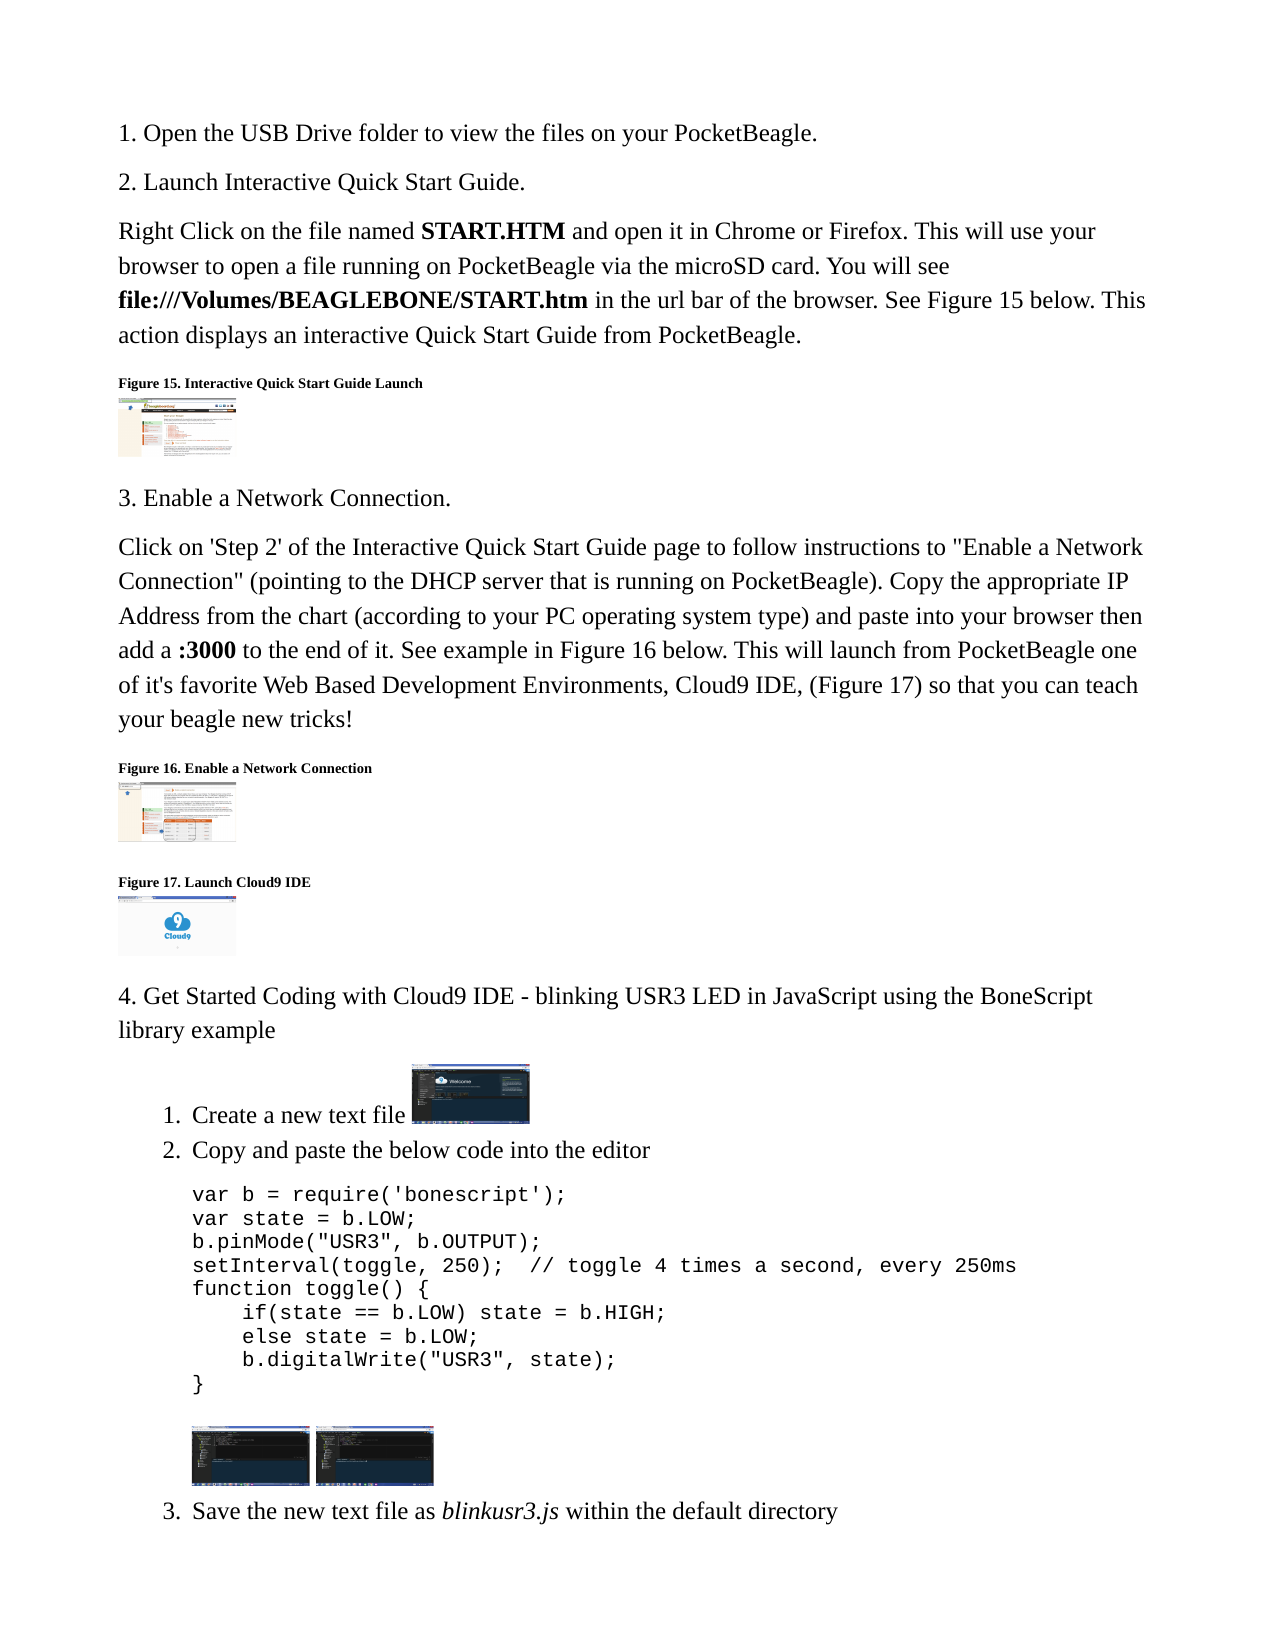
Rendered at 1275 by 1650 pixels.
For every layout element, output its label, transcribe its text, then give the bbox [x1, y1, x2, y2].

text Click on 'Step 2' of the Interactive Quick Start Guide page to follow instructions to "Enable a Network Connection" (pointing to the DHCP server that is running on PocketBeagle). Copy the appropriate IP Address from the chart (according to your PC operating system type) and paste into your browser then add a :3000 to the end of it. See example in Figure 16 below. This will launch from PocketBeagle one of it's favorite Web Based Development Environments, Cloud9 IDE, (Figure 17) so that you can teach your beagle new tricks! [118, 532, 1157, 733]
list b.digitalWrite("USR3", state); [162, 1349, 1157, 1373]
list var b = require('bonescript'); [162, 1184, 1157, 1207]
picture [191, 1426, 310, 1486]
list function toggle() { [162, 1278, 1157, 1302]
text 1. Open the USB Drive folder to view the files on your PocketBeagle. [118, 118, 1157, 147]
text 3. Enable a Network Connection. [118, 483, 1157, 511]
picture [118, 398, 237, 457]
list } [162, 1373, 1157, 1397]
picture [411, 1064, 530, 1124]
subtitle Figure 16. Enable a Network Connection [118, 759, 1157, 776]
list b.pinMode("USR3", b.OUTPUT); [162, 1231, 1157, 1255]
list setInterval(toggle, 250); // toggle 4 times a second, every 250ms [162, 1255, 1157, 1278]
subtitle Figure 15. Interactive Quick Start Guide Launch [118, 375, 1157, 392]
list Create a new text file [162, 1065, 1157, 1129]
list else state = b.LOW; [162, 1326, 1157, 1349]
picture [316, 1426, 434, 1486]
text Right Click on the file named START.HTM and open it in Chrome or Firefox. This will use your browser to open a file running on PocketBeagle via the microSD card. You will see file:///Volumes/BEAGLEBONE/START.htm in the url bar of the browser. See Figure 15 below. This action displays an interactive Quick Start Guide from PocketBeagle. [118, 216, 1157, 348]
list if(state == b.LOW) state = b.HIGH; [162, 1302, 1157, 1326]
picture [118, 896, 237, 956]
list Save the new text file as blinkusr3.js within the default directory [162, 1496, 1157, 1525]
list var state = b.LOW; [162, 1207, 1157, 1231]
picture [118, 782, 237, 842]
text 2. Launch Interactive Quick Start Guide. [118, 167, 1157, 196]
subtitle Figure 17. Launch Cloud9 IDE [118, 873, 1157, 890]
list Copy and paste the below code into the editor [162, 1135, 1157, 1163]
text 4. Get Started Coding with Cloud9 IDE - blinking USR3 LED in JavaScript using the BoneScript library example [118, 981, 1157, 1044]
